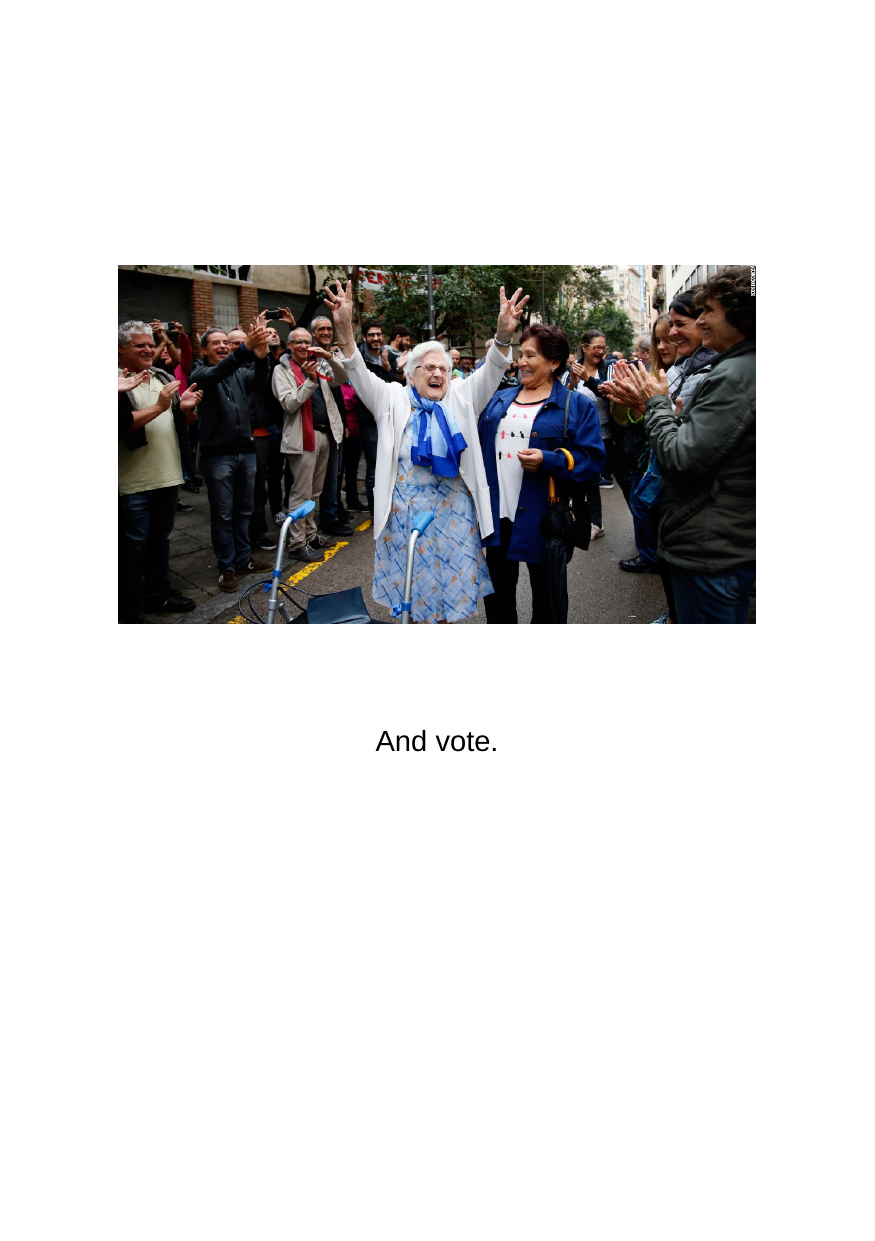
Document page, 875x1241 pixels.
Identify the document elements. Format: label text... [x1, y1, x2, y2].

picture [118, 265, 756, 624]
text And vote. [118, 724, 756, 758]
